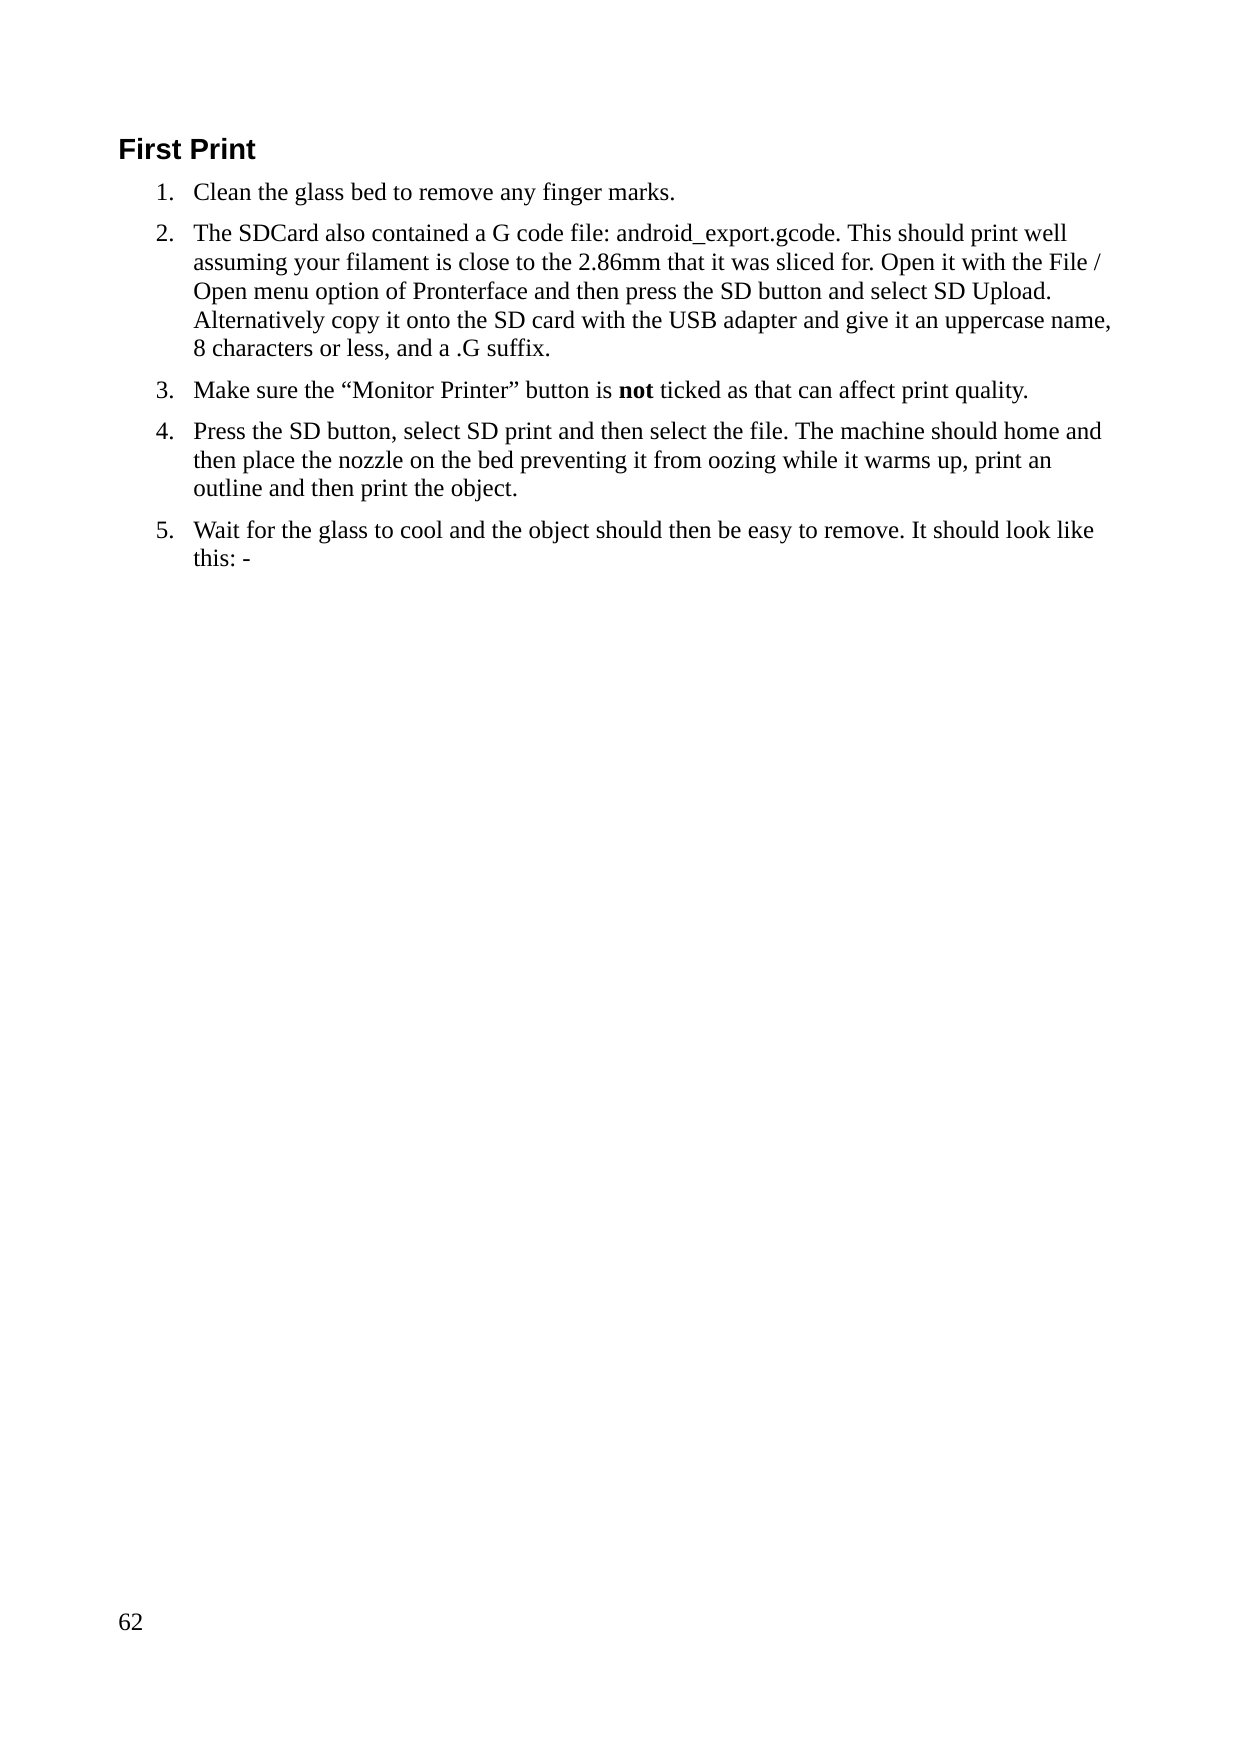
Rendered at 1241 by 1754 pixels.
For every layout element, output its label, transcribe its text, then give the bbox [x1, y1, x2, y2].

list Wait for the glass to cool and the object should then be easy to remove. It should look like this: - [156, 515, 1122, 572]
subtitle First Print [118, 132, 1122, 165]
list The SDCard also contained a G code file: android_export.gcode. This should print well assuming your filament is close to the 2.86mm that it was sliced for. Open it with the File / Open menu option of Pronterface and then press the SD button and select SD Upload. Alternatively copy it onto the SD card with the USB adapter and give it an uppercase name, 8 characters or less, and a .G suffix. [156, 218, 1122, 362]
list Clean the glass bed to remove any finger marks. [156, 177, 1122, 206]
list Make sure the “Monitor Printer” button is not ticked as that can affect print quality. [156, 375, 1122, 403]
list Press the SD button, select SD print and then select the file. The machine should home and then place the nozzle on the bed preventing it from oozing while it warms up, print an outline and then print the object. [156, 416, 1122, 502]
